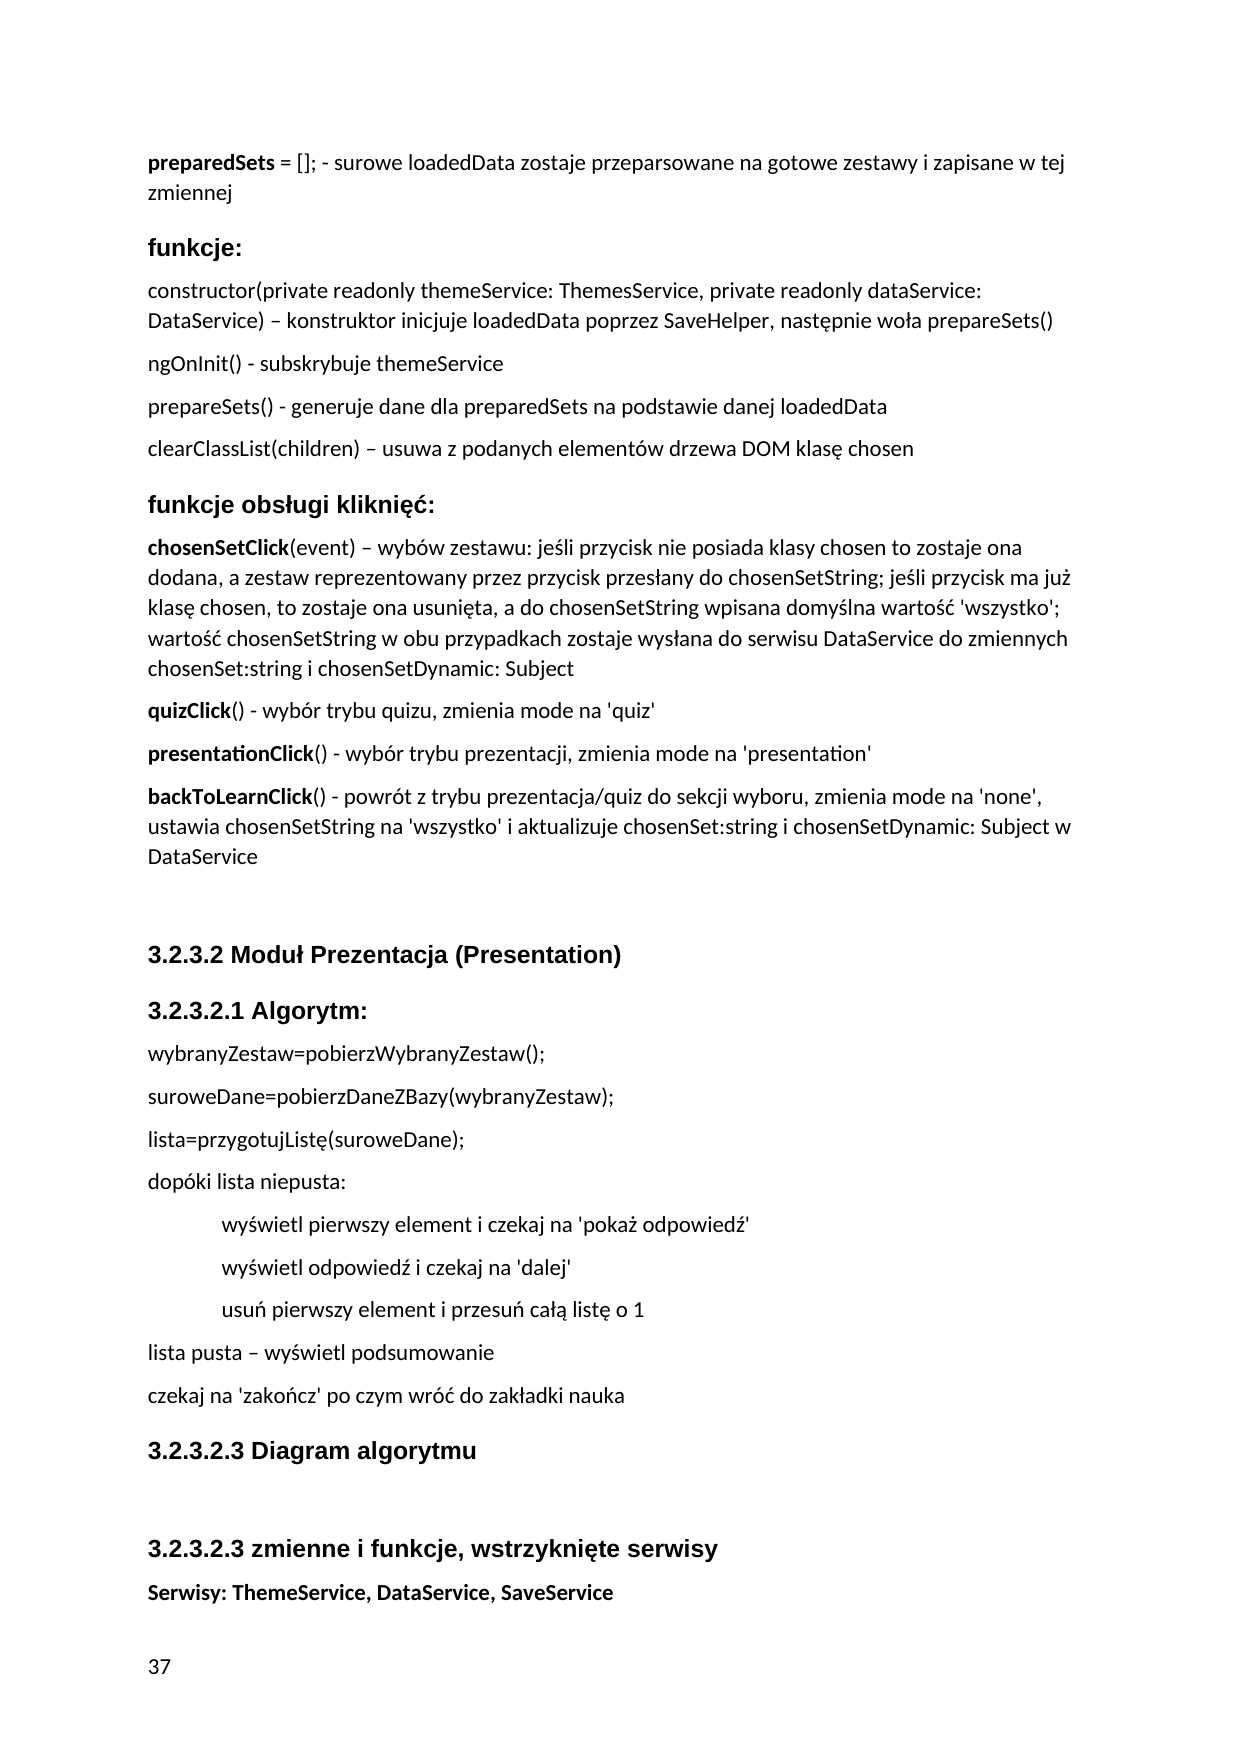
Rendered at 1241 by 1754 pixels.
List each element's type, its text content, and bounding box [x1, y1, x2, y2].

text clearClassList(children) – usuwa z podanych elementów drzewa DOM klasę chosen [148, 434, 1093, 463]
subtitle funkcje: [148, 233, 1093, 262]
text lista pusta – wyświetl podsumowanie [148, 1338, 1093, 1366]
text Serwisy: ThemeService, DataService, SaveService [148, 1578, 1093, 1606]
text usuń pierwszy element i przesuń całą listę o 1 [148, 1296, 1093, 1323]
text lista=przygotujListę(suroweDane); [148, 1125, 1093, 1153]
subtitle 3.2.3.2.3 zmienne i funkcje, wstrzyknięte serwisy [148, 1534, 1093, 1563]
subtitle 3.2.3.2.3 Diagram algorytmu [148, 1436, 1093, 1465]
text dopóki lista niepusta: [148, 1167, 1093, 1195]
subtitle 3.2.3.2 Moduł Prezentacja (Presentation) [148, 940, 1093, 969]
text presentationClick() - wybór trybu prezentacji, zmienia mode na 'presentation' [148, 739, 1093, 767]
text wyświetl pierwszy element i czekaj na 'pokaż odpowiedź' [148, 1210, 1093, 1238]
text quizClick() - wybór trybu quizu, zmienia mode na 'quiz' [148, 697, 1093, 724]
subtitle 3.2.3.2.1 Algorytm: [148, 996, 1093, 1024]
text constructor(private readonly themeService: ThemesService, private readonly dataService: DataService) – konstruktor inicjuje loadedData poprzez SaveHelper, następnie woła prepareSets() [148, 276, 1093, 334]
subtitle funkcje obsługi kliknięć: [148, 490, 1093, 518]
text suroweDane=pobierzDaneZBazy(wybranyZestaw); [148, 1082, 1093, 1110]
text preparedSets = []; - surowe loadedData zostaje przeparsowane na gotowe zestawy i zapisane w tej zmiennej [148, 148, 1093, 206]
text wybranyZestaw=pobierzWybranyZestaw(); [148, 1039, 1093, 1067]
text prepareSets() - generuje dane dla preparedSets na podstawie danej loadedData [148, 392, 1093, 420]
text wyświetl odpowiedź i czekaj na 'dalej' [148, 1253, 1093, 1281]
text chosenSetClick(event) – wybów zestawu: jeśli przycisk nie posiada klasy chosen to zostaje ona dodana, a zestaw reprezentowany przez przycisk przesłany do chosenSetString; jeśli przycisk ma już klasę chosen, to zostaje ona usunięta, a do chosenSetString wpisana domyślna wartość 'wszystko'; wartość chosenSetString w obu przypadkach zostaje wysłana do serwisu DataService do zmiennych chosenSet:string i chosenSetDynamic: Subject [148, 533, 1093, 682]
text czekaj na 'zakończ' po czym wróć do zakładki nauka [148, 1381, 1093, 1409]
text backToLearnClick() - powrót z trybu prezentacja/quiz do sekcji wyboru, zmienia mode na 'none', ustawia chosenSetString na 'wszystko' i aktualizuje chosenSet:string i chosenSetDynamic: Subject w DataService [148, 782, 1093, 870]
text ngOnInit() - subskrybuje themeService [148, 349, 1093, 377]
